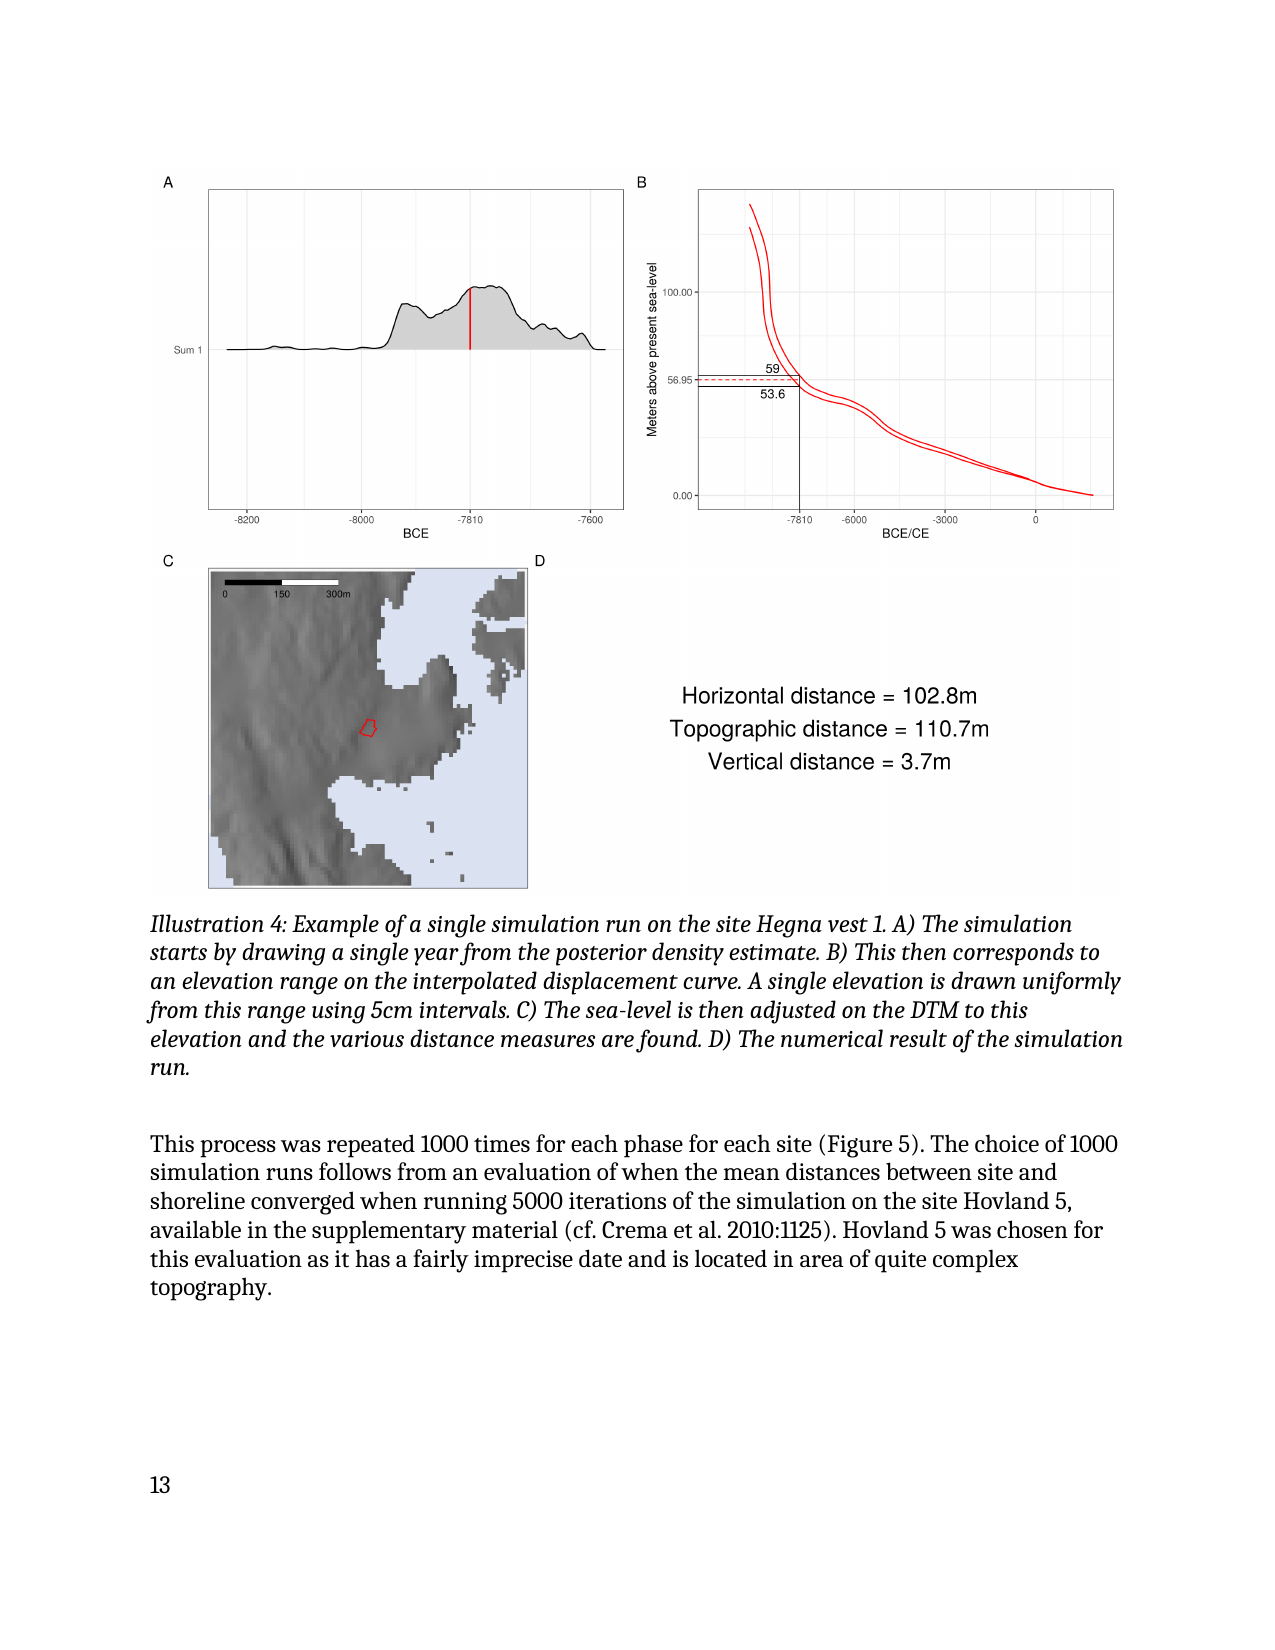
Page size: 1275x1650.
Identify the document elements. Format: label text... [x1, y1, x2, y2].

text Illustration 4: Example of a single simulation run on the site Hegna vest 1. A) The simulation starts by drawing a single year from the posterior density estimate. B) This then corresponds to an elevation range on the interpolated displacement curve. A single elevation is drawn uniformly from this range using 5cm intervals. C) The sea-level is then adjusted on the DTM to this elevation and the various distance measures are found. D) The numerical result of the simulation run. [150, 904, 1125, 1082]
picture [150, 162, 1125, 904]
text This process was repeated 1000 times for each phase for each site (Figure 5). The choice of 1000 simulation runs follows from an evaluation of when the mean distances between site and shoreline converged when running 5000 iterations of the simulation on the site Hovland 5, available in the supplementary material (cf. Crema et al. 2010:1125). Hovland 5 was chosen for this evaluation as it has a fairly imprecise date and is located in area of quite complex topography. [150, 1129, 1125, 1302]
